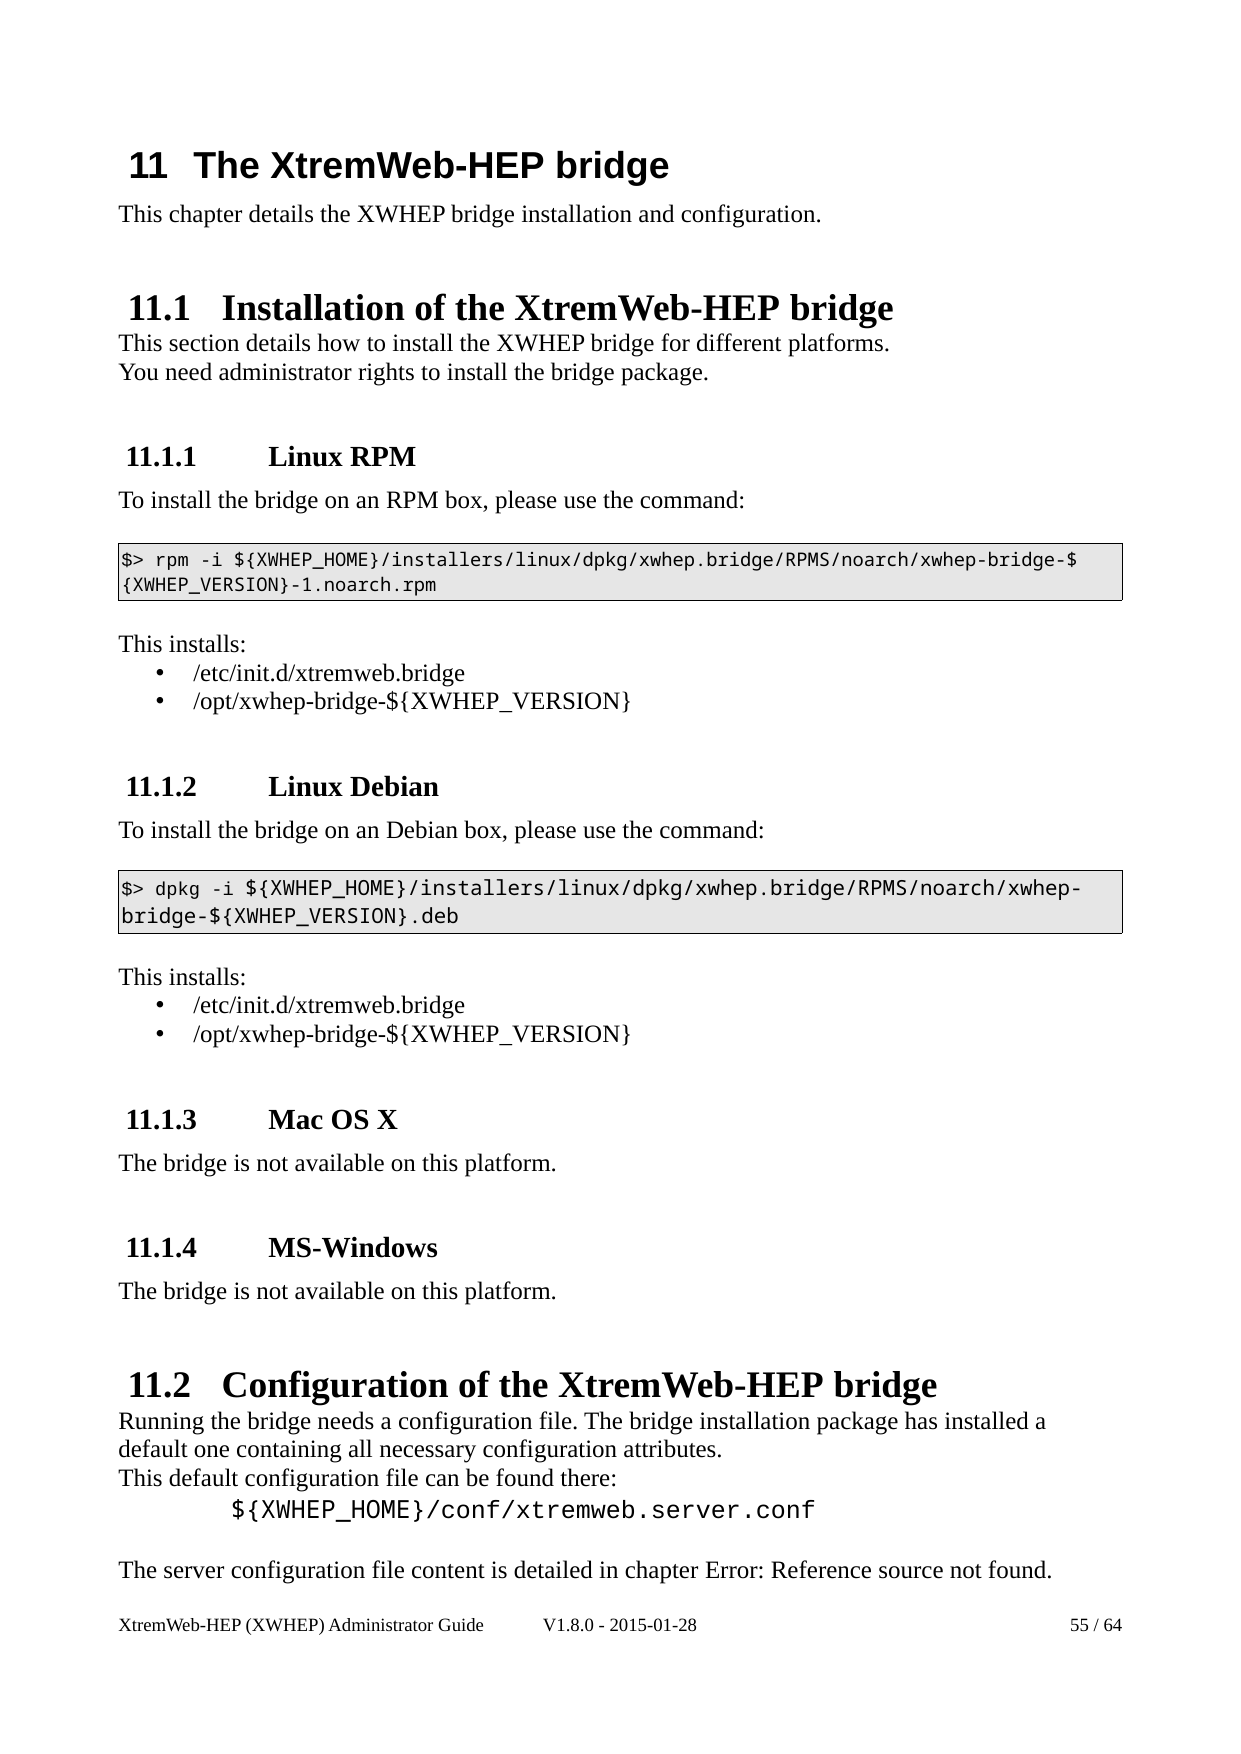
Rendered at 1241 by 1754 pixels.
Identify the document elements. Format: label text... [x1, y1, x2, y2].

text To install the bridge on an Debian box, please use the command: [118, 815, 1122, 844]
text This default configuration file can be found there: [118, 1463, 1122, 1492]
subtitle Linux RPM [118, 439, 1122, 473]
list /etc/init.d/xtremweb.bridge [156, 658, 1122, 686]
text This installs: [118, 962, 1122, 991]
list /etc/init.d/xtremweb.bridge [156, 991, 1122, 1019]
subtitle Mac OS X [118, 1102, 1122, 1135]
text To install the bridge on an RPM box, please use the command: [118, 485, 1122, 514]
list /opt/xwhep-bridge-${XWHEP_VERSION} [156, 1019, 1122, 1048]
subtitle Installation of the XtremWeb-HEP bridge [118, 285, 1122, 328]
text You need administrator rights to install the bridge package. [118, 357, 1122, 386]
subtitle MS-Windows [118, 1230, 1122, 1264]
text This installs: [118, 629, 1122, 658]
text $> rpm -i ${XWHEP_HOME}/installers/linux/dpkg/xwhep.bridge/RPMS/noarch/xwhep-bridge-${XWHEP_VERSION}-1.noarch.rpm [119, 544, 1122, 600]
subtitle Linux Debian [118, 769, 1122, 802]
text This section details how to install the XWHEP bridge for different platforms. [118, 328, 1122, 357]
list /opt/xwhep-bridge-${XWHEP_VERSION} [156, 686, 1122, 715]
text The server configuration file content is detailed in chapter Error: Reference source not found. [118, 1555, 1122, 1584]
subtitle The XtremWeb-HEP bridge [118, 143, 1122, 186]
subtitle Configuration of the XtremWeb-HEP bridge [118, 1363, 1122, 1406]
text Running the bridge needs a configuration file. The bridge installation package has installed a default one containing all necessary configuration attributes. [118, 1406, 1122, 1463]
text This chapter details the XWHEP bridge installation and configuration. [118, 199, 1122, 227]
list ${XWHEP_HOME}/conf/xtremweb.server.conf [193, 1492, 1122, 1526]
text The bridge is not available on this platform. [118, 1276, 1122, 1305]
text $> dpkg -i ${XWHEP_HOME}/installers/linux/dpkg/xwhep.bridge/RPMS/noarch/xwhep-bridge-${XWHEP_VERSION}.deb [119, 871, 1122, 933]
text The bridge is not available on this platform. [118, 1148, 1122, 1177]
